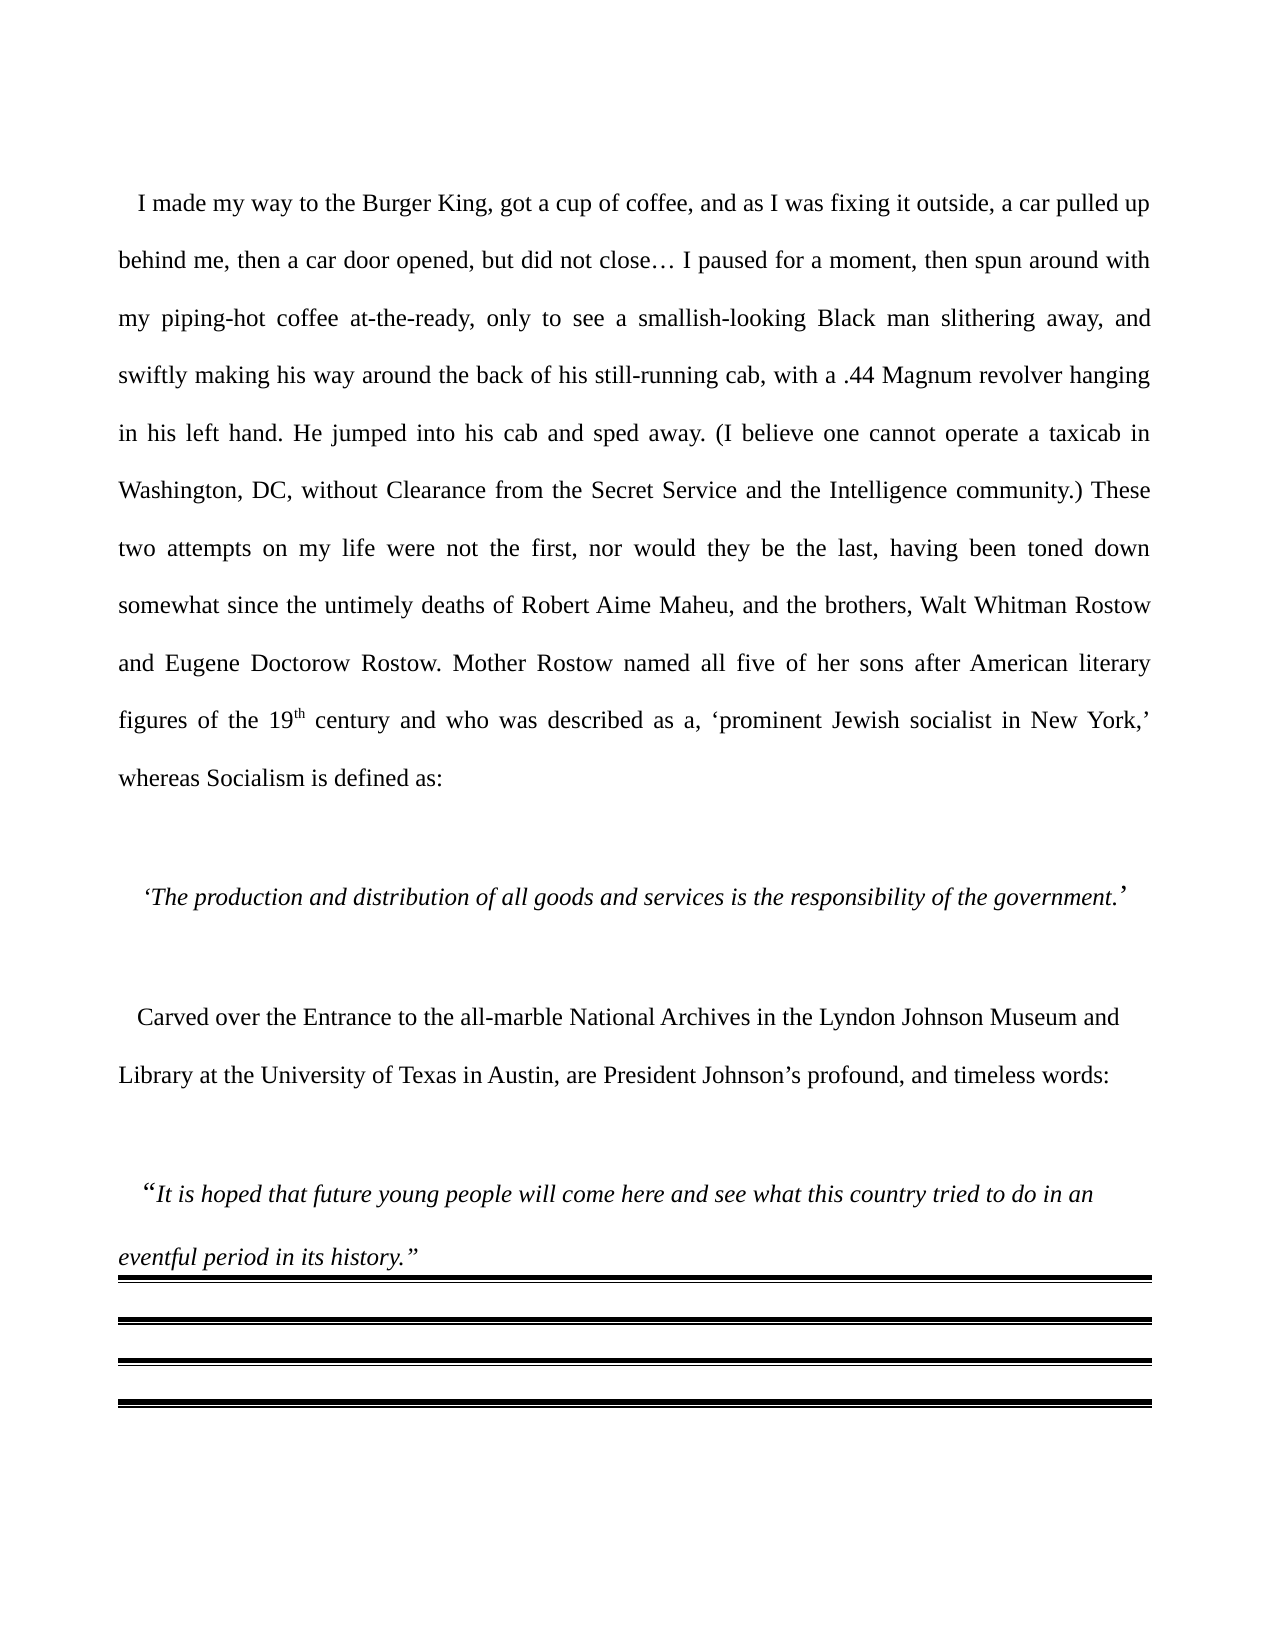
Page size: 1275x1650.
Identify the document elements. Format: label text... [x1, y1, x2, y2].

text ‘The production and distribution of all goods and services is the responsibility of the government.’ [118, 878, 1152, 911]
text Carved over the Entrance to the all-marble National Archives in the Lyndon Johnson Museum and Library at the University of Texas in Austin, are President Johnson’s profound, and timeless words: [118, 1002, 1152, 1089]
text “It is hoped that future young people will come here and see what this country tried to do in an [118, 1175, 1152, 1208]
text I made my way to the Burger King, got a cup of coffee, and as I was fixing it outside, a car pulled up behind me, then a car door opened, but did not close… I paused for a moment, then spun around with my piping-hot coffee at-the-ready, only to see a smallish-looking Black man slithering away, and swiftly making his way around the back of his still-running cab, with a .44 Magnum revolver hanging in his left hand. He jumped into his cab and sped away. (I believe one cannot operate a taxicab in Washington, DC, without Clearance from the Secret Service and the Intelligence community.) These two attempts on my life were not the first, nor would they be the last, having been toned down somewhat since the untimely deaths of Robert Aime Maheu, and the brothers, Walt Whitman Rostow and Eugene Doctorow Rostow. Mother Rostow named all five of her sons after American literary figures of the 19th century and who was described as a, ‘prominent Jewish socialist in New York,’ whereas Socialism is defined as: [118, 188, 1152, 792]
text eventful period in its history.” [118, 1242, 1152, 1275]
